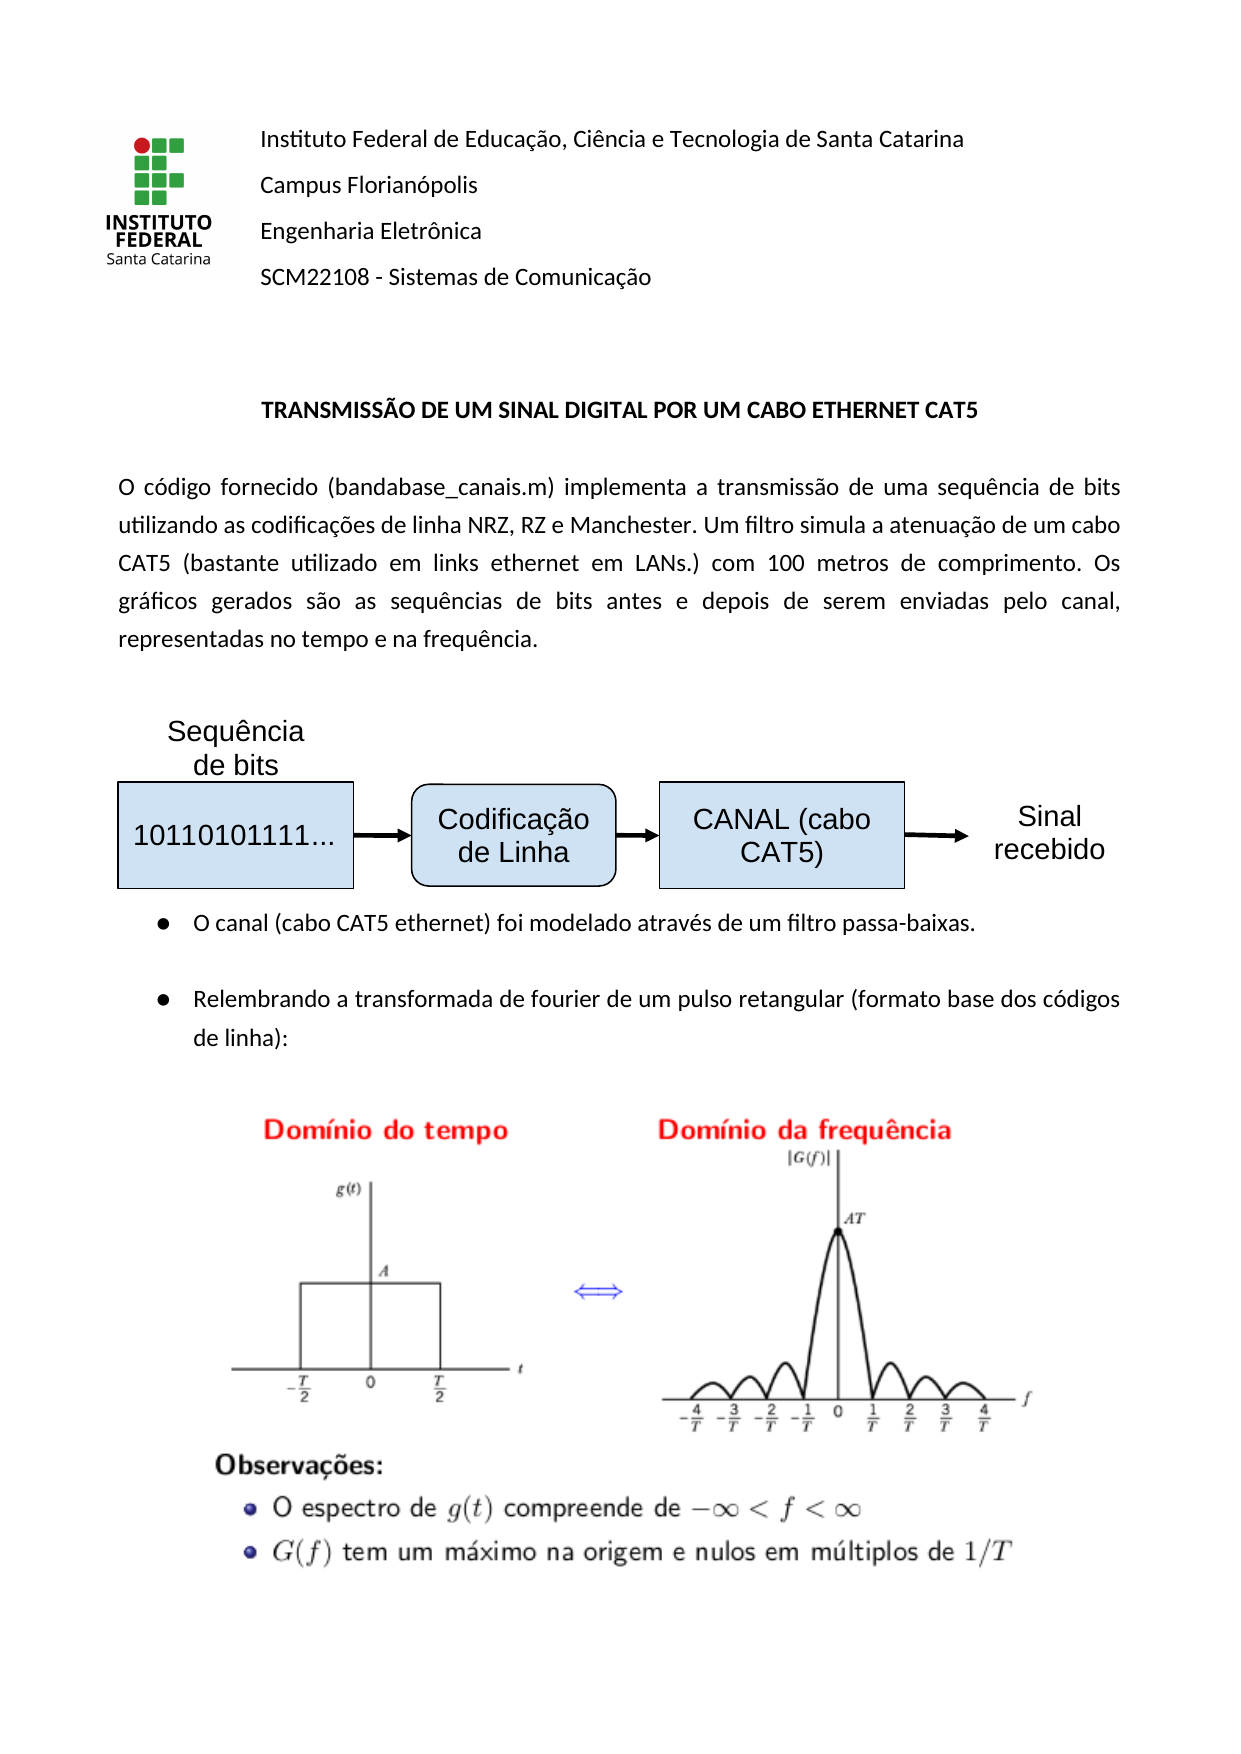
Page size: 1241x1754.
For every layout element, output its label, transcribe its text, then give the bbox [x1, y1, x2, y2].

picture [81, 123, 237, 279]
list Relembrando a transformada de fourier de um pulso retangular (formato base dos códigos de linha): [156, 983, 1122, 1052]
list O canal (cabo CAT5 ethernet) foi modelado através de um filtro passa-baixas. [156, 907, 1122, 938]
text O código fornecido (bandabase_canais.m) implementa a transmissão de uma sequência de bits utilizando as codificações de linha NRZ, RZ e Manchester. Um filtro simula a atenuação de um cabo CAT5 (bastante utilizado em links ethernet em LANs.) com 100 metros de comprimento. Os gráficos gerados são as sequências de bits antes e depois de serem enviadas pelo canal, representadas no tempo e na frequência. [118, 471, 1122, 654]
picture [191, 1097, 1049, 1573]
text TRANSMISSÃO DE UM SINAL DIGITAL POR UM CABO ETHERNET CAT5 [118, 394, 1122, 425]
